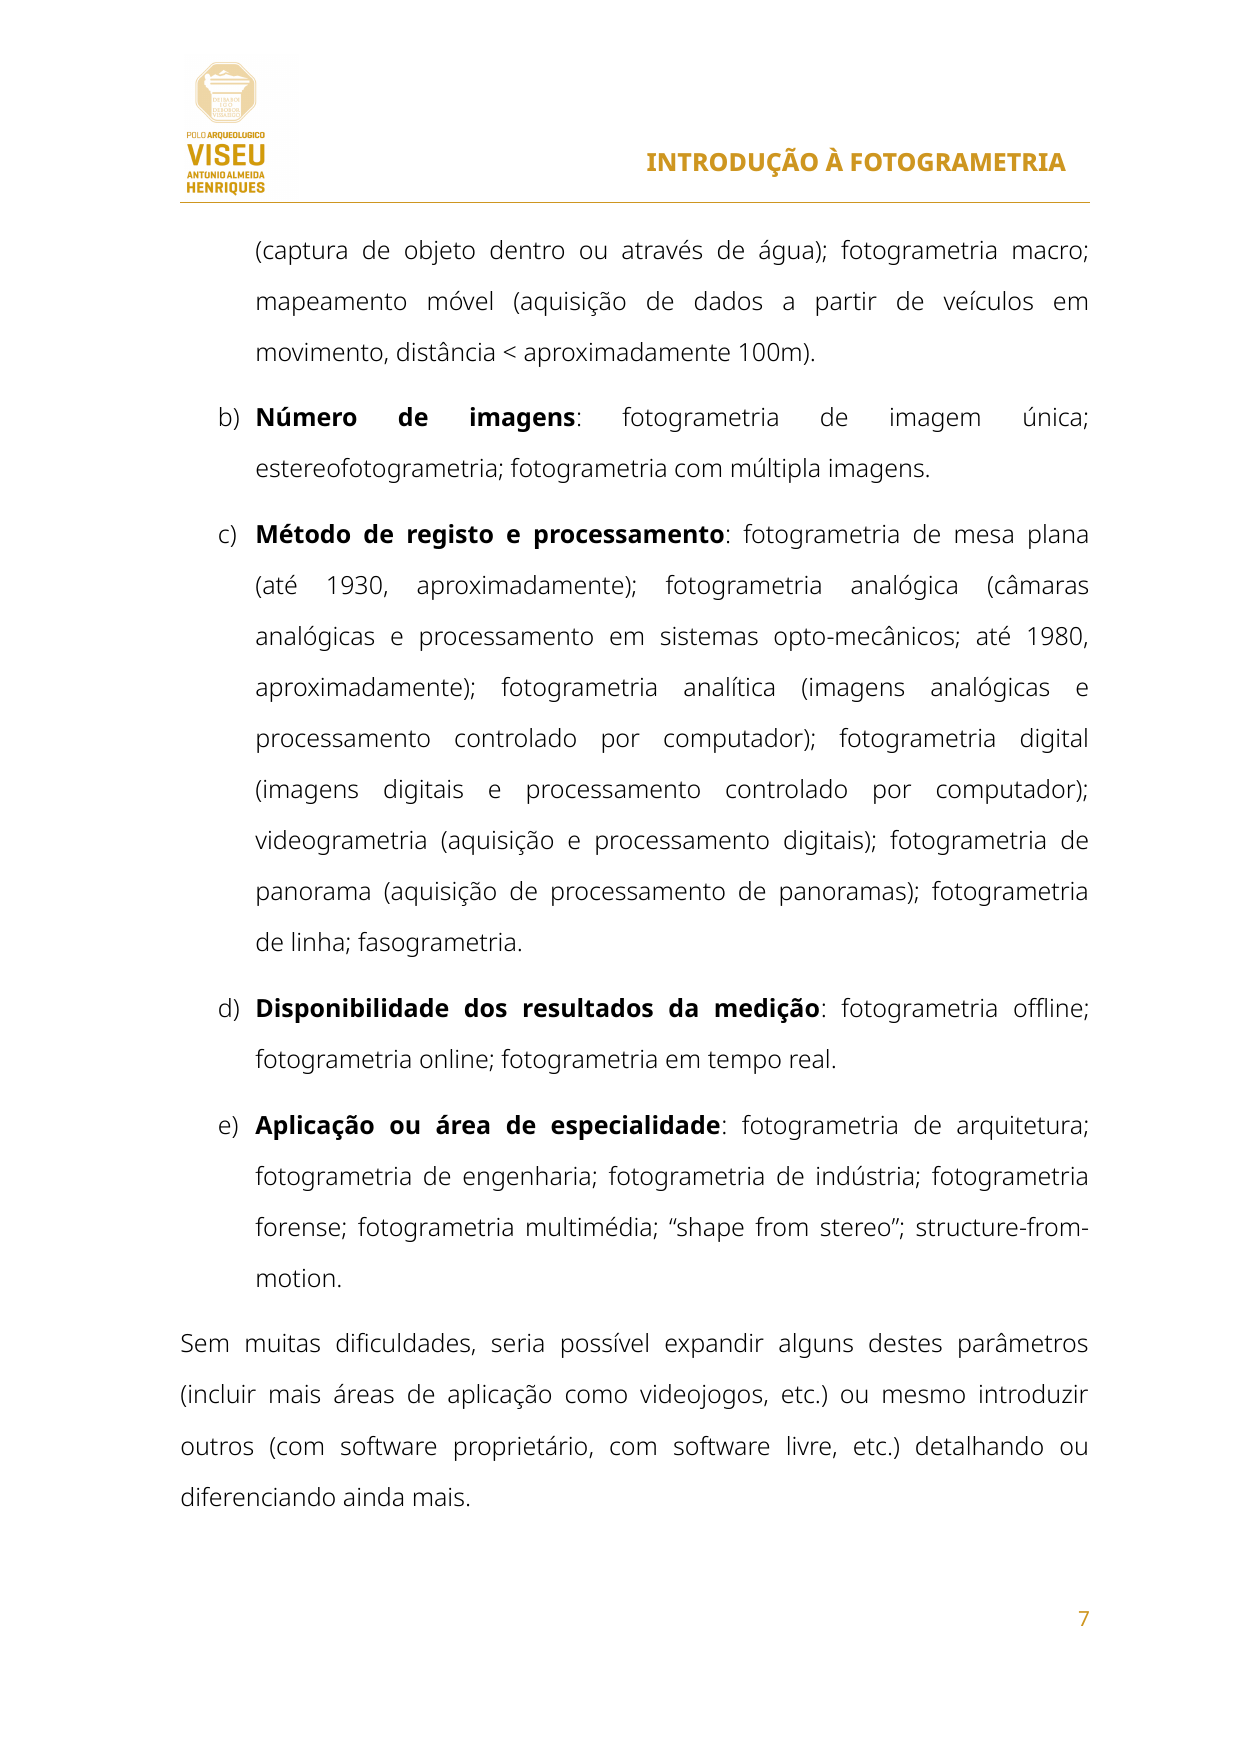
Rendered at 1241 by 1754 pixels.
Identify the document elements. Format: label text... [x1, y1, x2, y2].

list Método de registo e processamento: fotogrametria de mesa plana (até 1930, aproximadamente); fotogrametria analógica (câmaras analógicas e processamento em sistemas opto-mecânicos; até 1980, aproximadamente); fotogrametria analítica (imagens analógicas e processamento controlado por computador); fotogrametria digital (imagens digitais e processamento controlado por computador); videogrametria (aquisição e processamento digitais); fotogrametria de panorama (aquisição de processamento de panoramas); fotogrametria de linha; fasogrametria. [218, 517, 1090, 959]
list Disponibilidade dos resultados da medição: fotogrametria offline; fotogrametria online; fotogrametria em tempo real. [218, 991, 1090, 1076]
list Aplicação ou área de especialidade: fotogrametria de arquitetura; fotogrametria de engenharia; fotogrametria de indústria; fotogrametria forense; fotogrametria multimédia; “shape from stereo”; structure-from-motion. [218, 1107, 1090, 1294]
picture [184, 54, 300, 202]
list (captura de objeto dentro ou através de água); fotogrametria macro; mapeamento móvel (aquisição de dados a partir de veículos em movimento, distância < aproximadamente 100m). [218, 232, 1090, 368]
text Sem muitas dificuldades, seria possível expandir alguns destes parâmetros (incluir mais áreas de aplicação como videojogos, etc.) ou mesmo introduzir outros (com software proprietário, com software livre, etc.) detalhando ou diferenciando ainda mais. [180, 1326, 1090, 1513]
list Número de imagens: fotogrametria de imagem única; estereofotogrametria; fotogrametria com múltipla imagens. [218, 400, 1090, 485]
